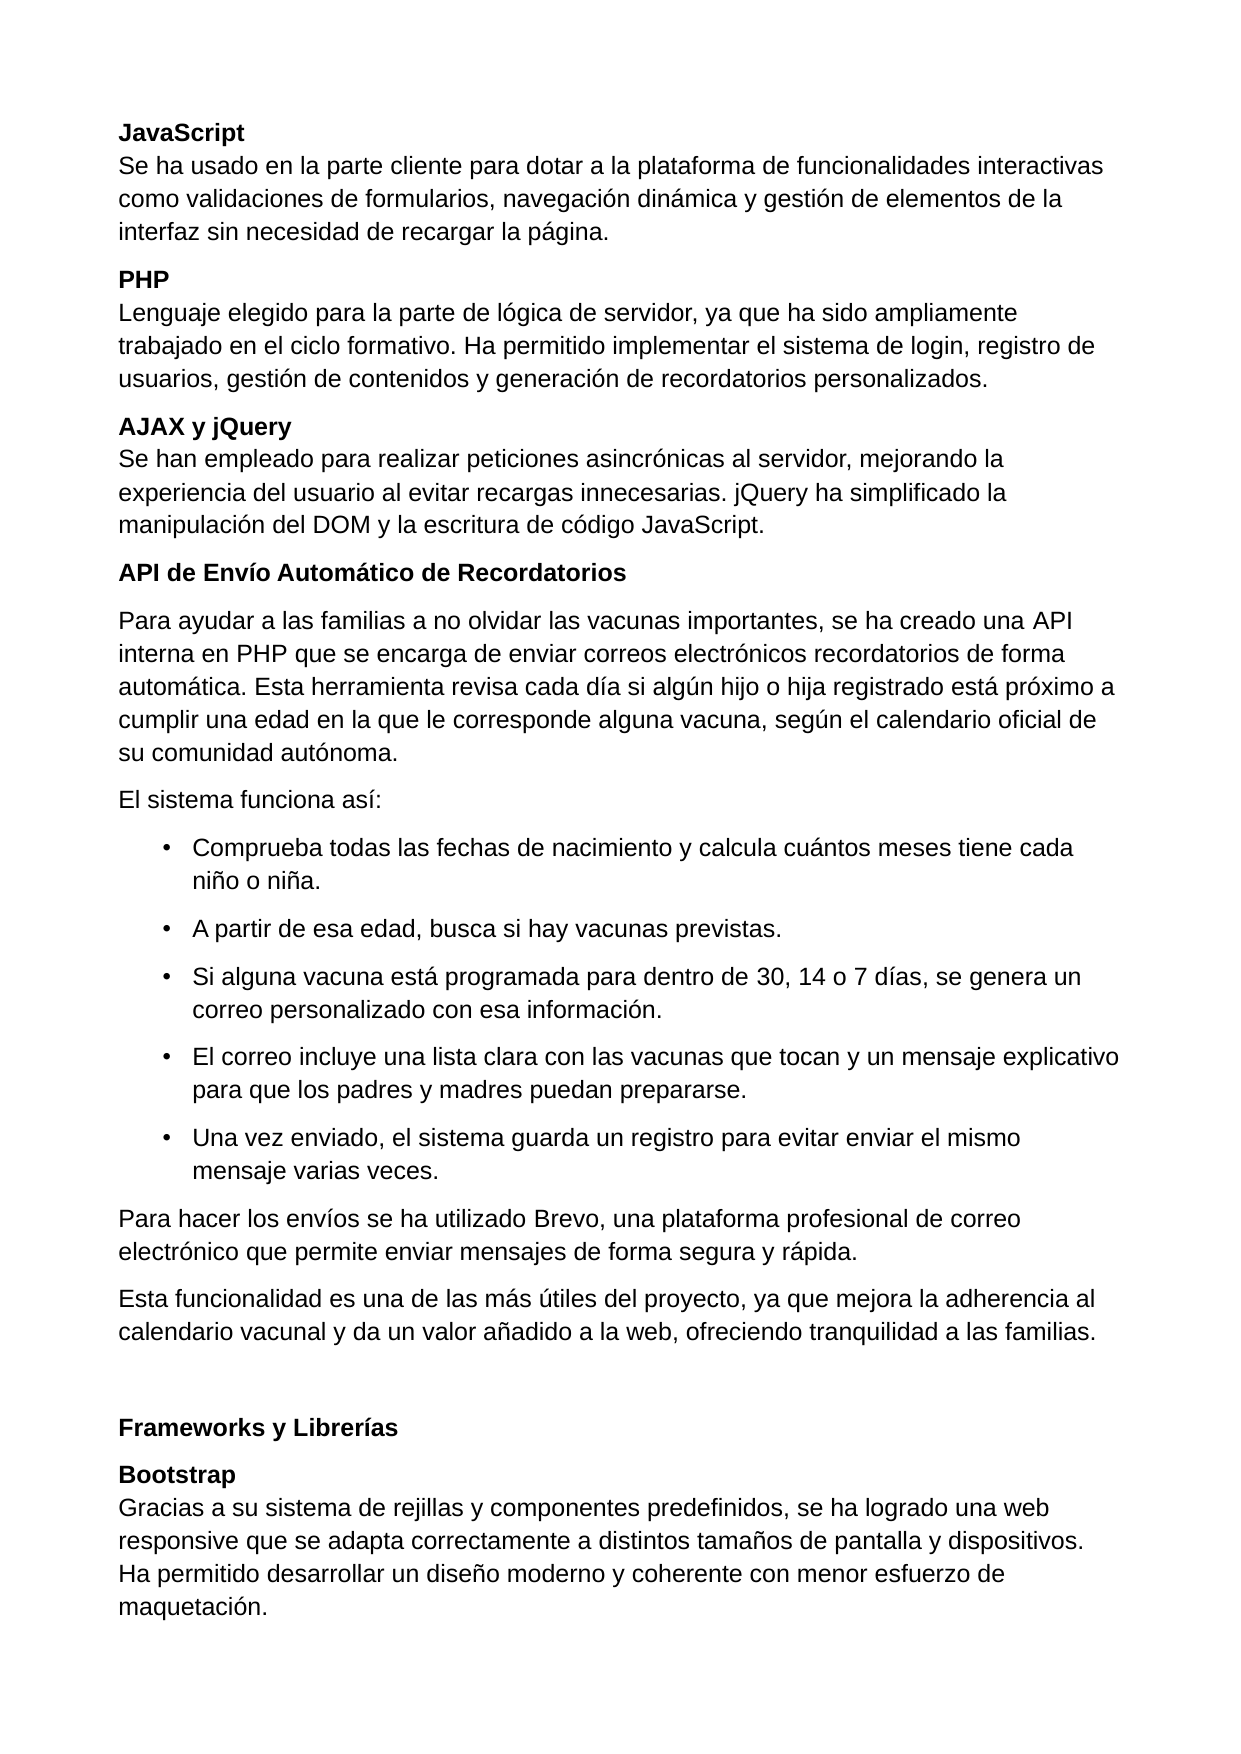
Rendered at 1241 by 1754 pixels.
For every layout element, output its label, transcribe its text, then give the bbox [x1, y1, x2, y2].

text AJAX y jQuery Se han empleado para realizar peticiones asincrónicas al servidor, mejorando la experiencia del usuario al evitar recargas innecesarias. jQuery ha simplificado la manipulación del DOM y la escritura de código JavaScript. [118, 411, 1122, 539]
text El sistema funciona así: [118, 785, 1122, 814]
text Para hacer los envíos se ha utilizado Brevo, una plataforma profesional de correo electrónico que permite enviar mensajes de forma segura y rápida. [118, 1204, 1122, 1265]
list Comprueba todas las fechas de nacimiento y calcula cuántos meses tiene cada niño o niña. [162, 833, 1122, 895]
text JavaScript Se ha usado en la parte cliente para dotar a la plataforma de funcionalidades interactivas como validaciones de formularios, navegación dinámica y gestión de elementos de la interfaz sin necesidad de recargar la página. [118, 118, 1122, 246]
text Para ayudar a las familias a no olvidar las vacunas importantes, se ha creado una API interna en PHP que se encarga de enviar correos electrónicos recordatorios de forma automática. Esta herramienta revisa cada día si algún hijo o hija registrado está próximo a cumplir una edad en la que le corresponde alguna vacuna, según el calendario oficial de su comunidad autónoma. [118, 606, 1122, 767]
list El correo incluye una lista clara con las vacunas que tocan y un mensaje explicativo para que los padres y madres puedan prepararse. [162, 1042, 1122, 1104]
list Si alguna vacuna está programada para dentro de 30, 14 o 7 días, se genera un correo personalizado con esa información. [162, 961, 1122, 1023]
text Esta funcionalidad es una de las más útiles del proyecto, ya que mejora la adherencia al calendario vacunal y da un valor añadido a la web, ofreciendo tranquilidad a las familias. [118, 1284, 1122, 1346]
text Frameworks y Librerías [118, 1412, 1122, 1441]
list A partir de esa edad, busca si hay vacunas previstas. [162, 914, 1122, 943]
text PHP Lenguaje elegido para la parte de lógica de servidor, ya que ha sido ampliamente trabajado en el ciclo formativo. Ha permitido implementar el sistema de login, registro de usuarios, gestión de contenidos y generación de recordatorios personalizados. [118, 265, 1122, 393]
text API de Envío Automático de Recordatorios [118, 558, 1122, 587]
text Bootstrap Gracias a su sistema de rejillas y componentes predefinidos, se ha logrado una web responsive que se adapta correctamente a distintos tamaños de pantalla y dispositivos. Ha permitido desarrollar un diseño moderno y coherente con menor esfuerzo de maquetación. [118, 1460, 1122, 1621]
list Una vez enviado, el sistema guarda un registro para evitar enviar el mismo mensaje varias veces. [162, 1123, 1122, 1185]
